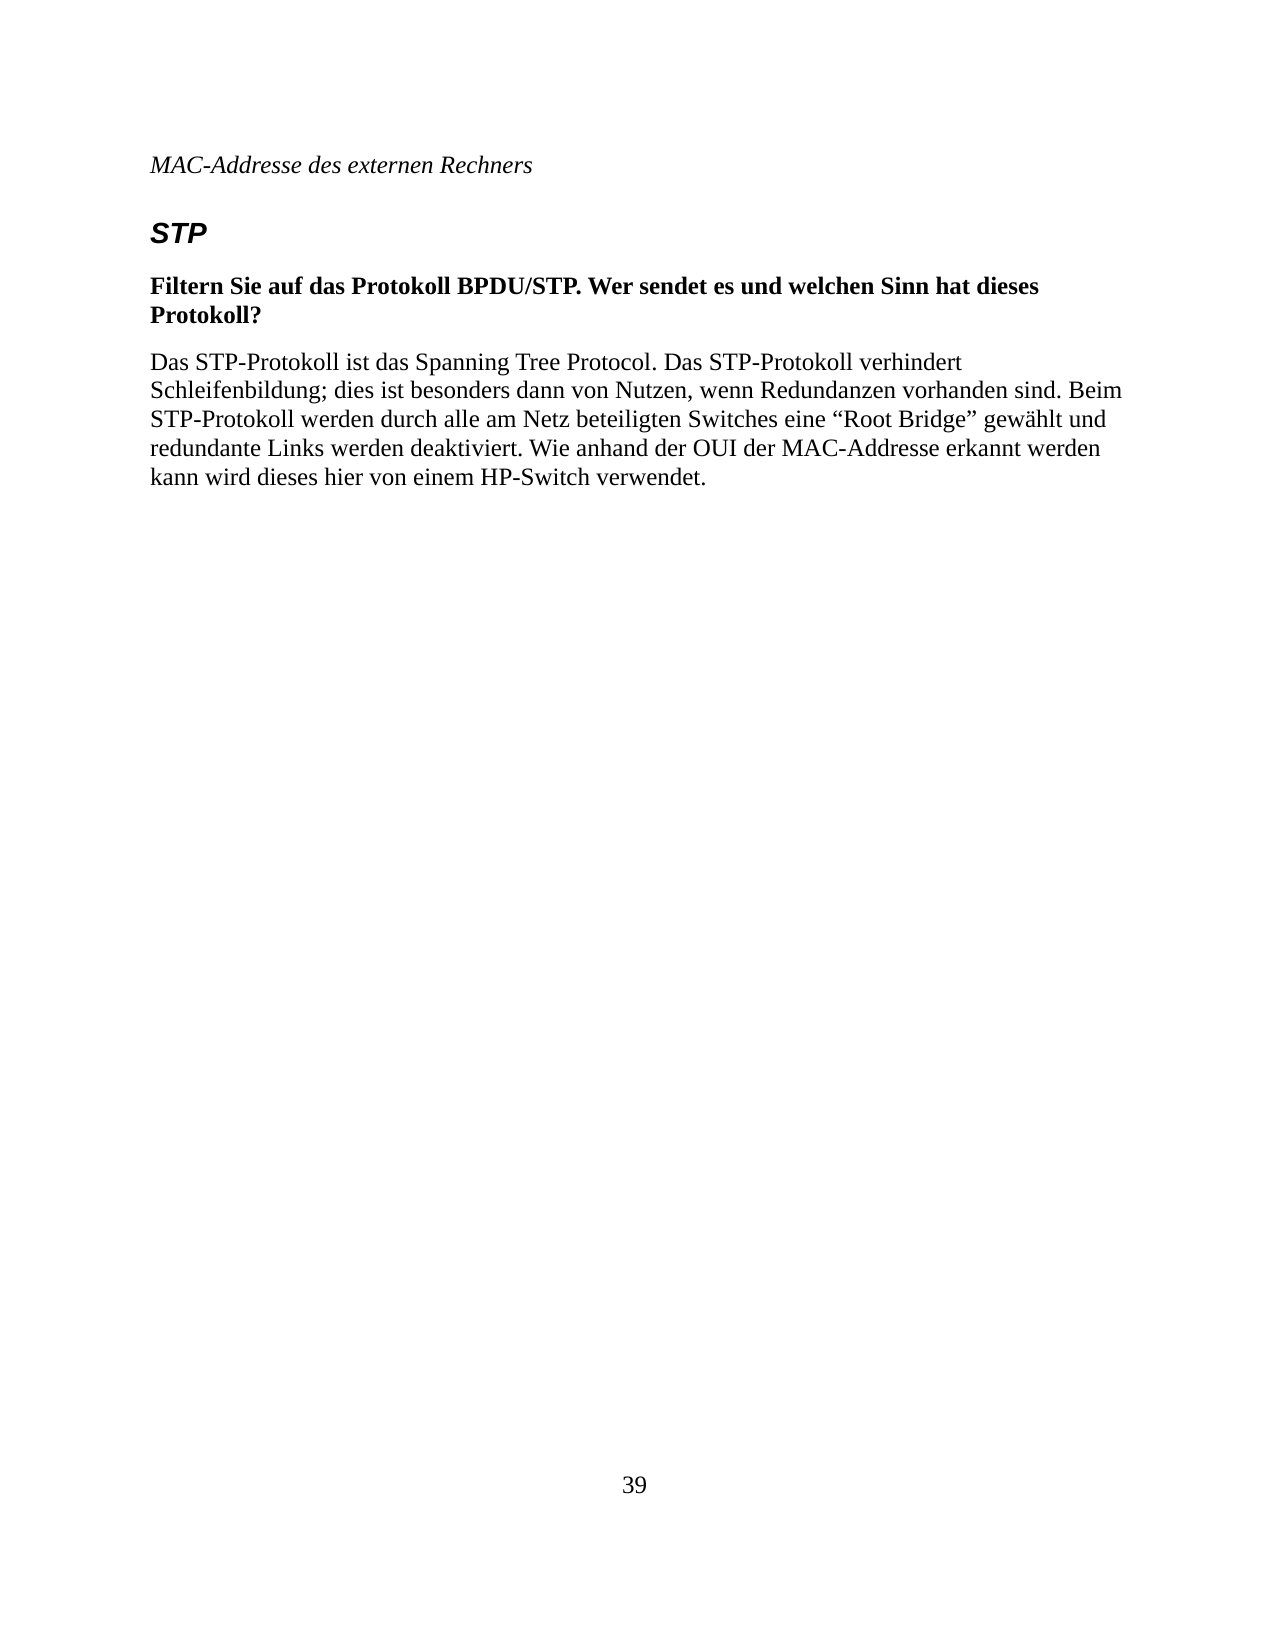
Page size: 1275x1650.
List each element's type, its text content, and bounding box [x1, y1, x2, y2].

subtitle STP [150, 216, 1125, 250]
text MAC-Addresse des externen Rechners [150, 150, 1125, 179]
text Das STP-Protokoll ist das Spanning Tree Protocol. Das STP-Protokoll verhindert Schleifenbildung; dies ist besonders dann von Nutzen, wenn Redundanzen vorhanden sind. Beim STP-Protokoll werden durch alle am Netz beteiligten Switches eine “Root Bridge” gewählt und redundante Links werden deaktiviert. Wie anhand der OUI der MAC-Addresse erkannt werden kann wird dieses hier von einem HP-Switch verwendet. [150, 347, 1125, 490]
text Filtern Sie auf das Protokoll BPDU/STP. Wer sendet es und welchen Sinn hat dieses Protokoll? [150, 271, 1125, 329]
